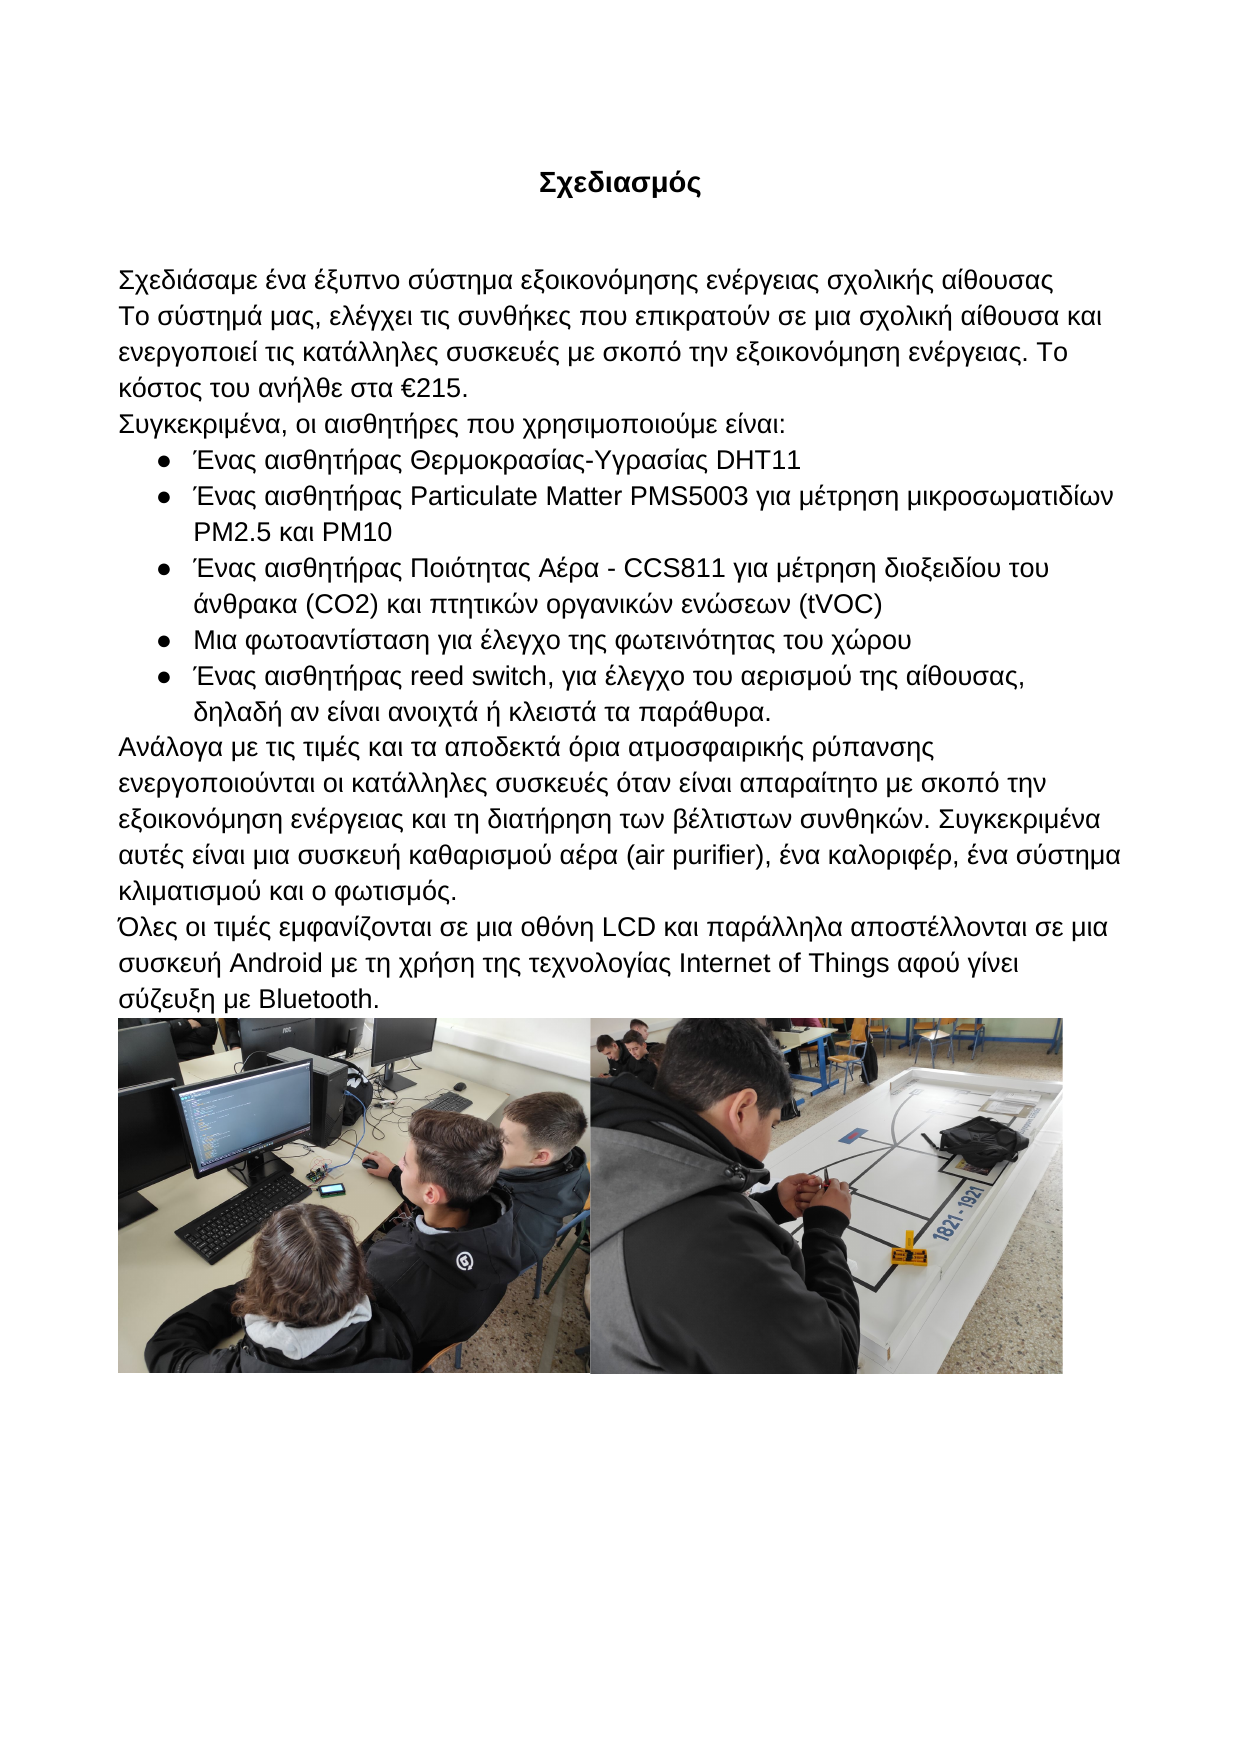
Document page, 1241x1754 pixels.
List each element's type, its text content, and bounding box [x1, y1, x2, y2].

list Ένας αισθητήρας Particulate Matter PMS5003 για μέτρηση μικροσωματιδίων PM2.5 και PM10 [156, 480, 1122, 547]
list Ένας αισθητήρας Ποιότητας Αέρα - CCS811 για μέτρηση διοξειδίου του άνθρακα (CO2) και πτητικών οργανικών ενώσεων (tVOC) [156, 552, 1122, 619]
text Το σύστημά μας, ελέγχει τις συνθήκες που επικρατούν σε μια σχολική αίθουσα και ενεργοποιεί τις κατάλληλες συσκευές με σκοπό την εξοικονόμηση ενέργειας. Το κόστος του ανήλθε στα €215. [118, 300, 1122, 403]
text Σχεδιασμός [118, 165, 1122, 199]
text Σχεδιάσαμε ένα έξυπνο σύστημα εξοικονόμησης ενέργειας σχολικής αίθουσας [118, 264, 1122, 296]
text Όλες οι τιμές εμφανίζονται σε μια οθόνη LCD και παράλληλα αποστέλλονται σε μια συσκευή Android με τη χρήση της τεχνολογίας Internet of Things αφού γίνει σύζευξη με Bluetooth. [118, 911, 1122, 1014]
list Ένας αισθητήρας Θερμοκρασίας-Υγρασίας DHT11 [156, 444, 1122, 475]
list Μια φωτοαντίσταση για έλεγχο της φωτεινότητας του χώρου [156, 624, 1122, 655]
list Ένας αισθητήρας reed switch, για έλεγχο του αερισμού της αίθουσας, δηλαδή αν είναι ανοιχτά ή κλειστά τα παράθυρα. [156, 659, 1122, 727]
text Συγκεκριμένα, οι αισθητήρες που χρησιμοποιούμε είναι: [118, 408, 1122, 439]
text Ανάλογα με τις τιμές και τα αποδεκτά όρια ατμοσφαιρικής ρύπανσης ενεργοποιούνται οι κατάλληλες συσκευές όταν είναι απαραίτητο με σκοπό την εξοικονόμηση ενέργειας και τη διατήρηση των βέλτιστων συνθηκών. Συγκεκριμένα αυτές είναι μια συσκευή καθαρισμού αέρα (air purifier), ένα καλοριφέρ, ένα σύστημα κλιματισμού και ο φωτισμός. [118, 731, 1122, 906]
